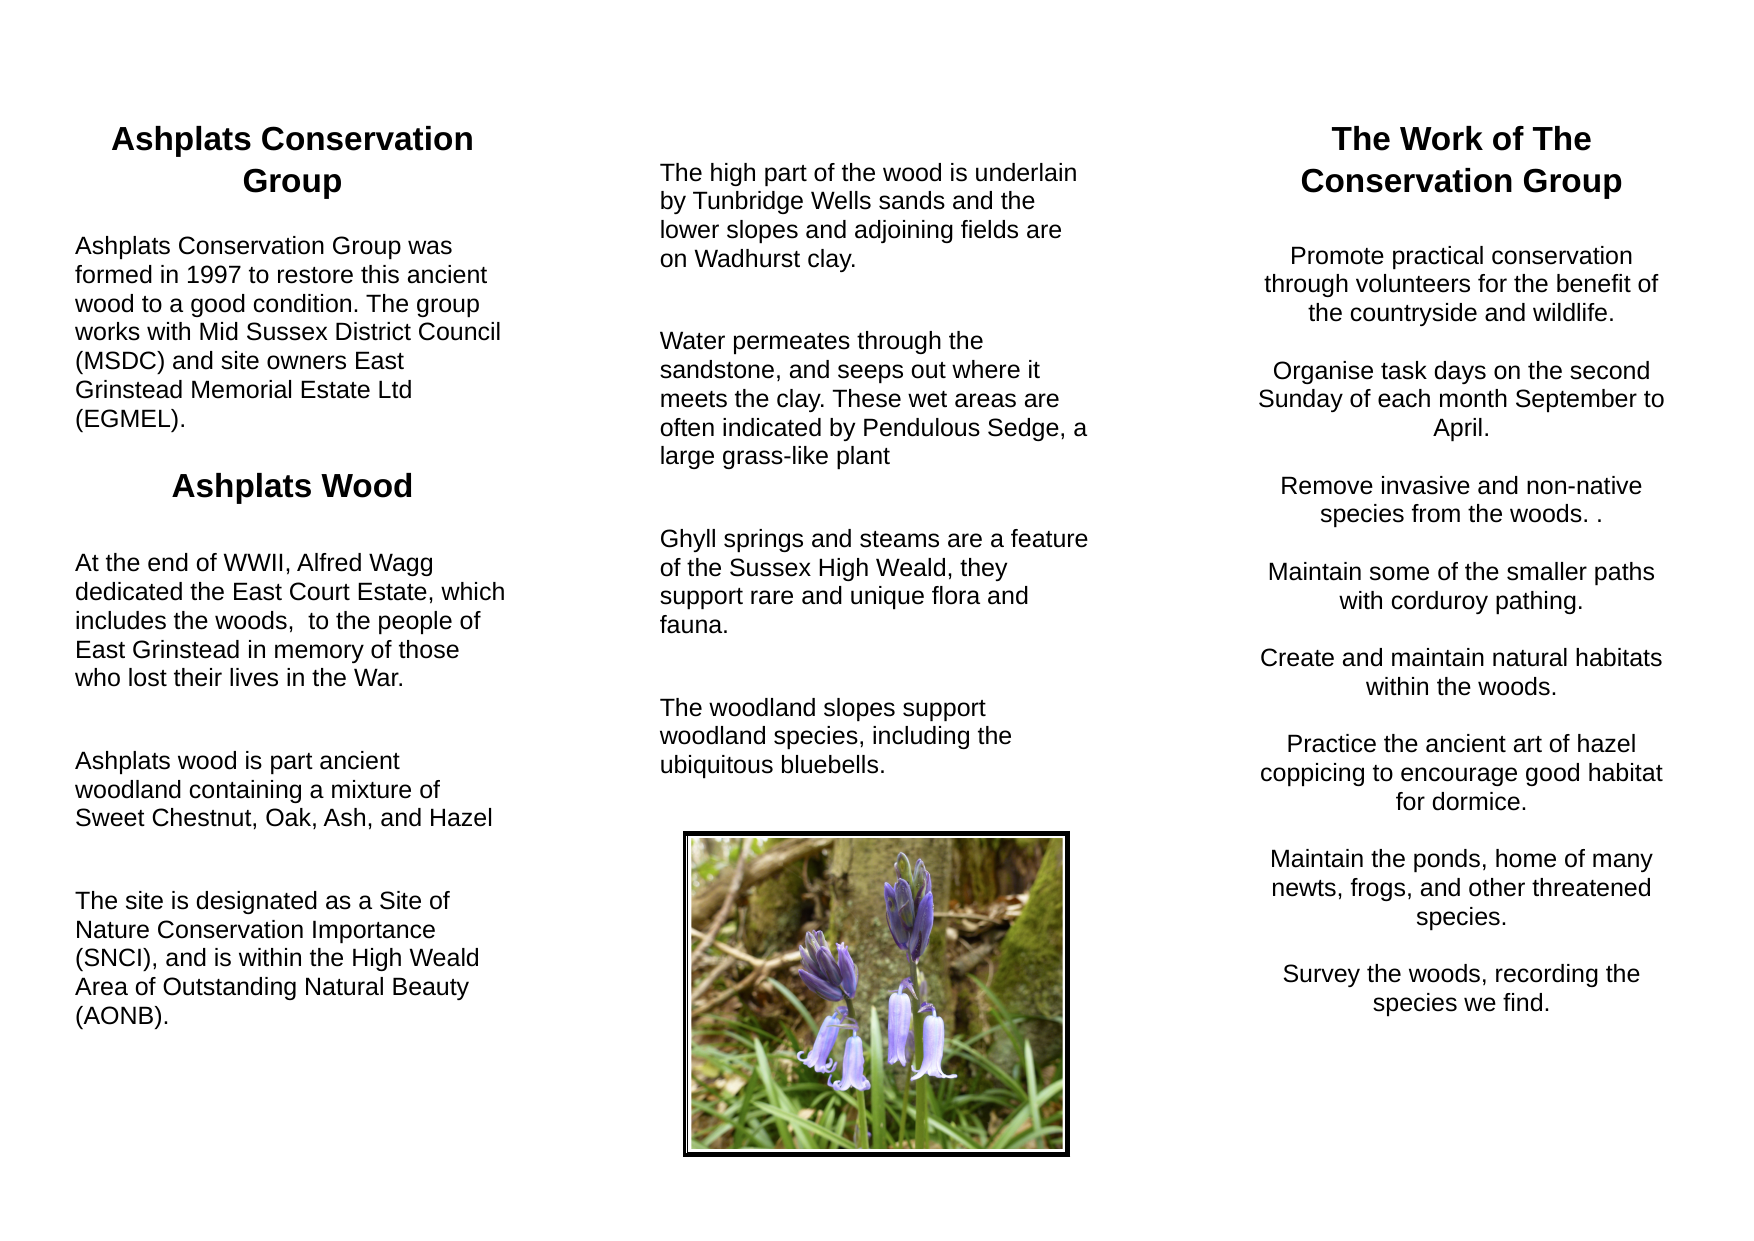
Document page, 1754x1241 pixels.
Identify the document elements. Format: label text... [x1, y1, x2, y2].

text Ashplats wood is part ancient woodland containing a mixture of Sweet Chestnut, Oak, Ash, and Hazel [75, 746, 509, 832]
text Create and maintain natural habitats within the woods. [1244, 643, 1679, 701]
text Survey the woods, recording the species we find. [1244, 959, 1679, 1017]
subtitle The Work of The [1244, 119, 1679, 158]
text The high part of the wood is underlain by Tunbridge Wells sands and the lower slopes and adjoining fields are on Wadhurst clay. [659, 157, 1094, 272]
subtitle Conservation Group [1244, 161, 1679, 199]
picture [691, 838, 1063, 1149]
text Promote practical conservation through volunteers for the benefit of the countryside and wildlife. [1244, 241, 1679, 327]
text The woodland slopes support woodland species, including the ubiquitous bluebells. [659, 692, 1094, 779]
text Ashplats Conservation Group was formed in 1997 to restore this ancient wood to a good condition. The group works with Mid Sussex District Council (MSDC) and site owners East Grinstead Memorial Estate Ltd (EGMEL). [75, 231, 509, 432]
text Remove invasive and non-native species from the woods. . [1244, 471, 1679, 528]
text Organise task days on the second Sunday of each month September to April. [1244, 356, 1679, 442]
subtitle Ashplats Conservation [75, 119, 509, 158]
text Maintain some of the smaller paths with corduroy pathing. [1244, 557, 1679, 614]
text Water permeates through the sandstone, and seeps out where it meets the clay. These wet areas are often indicated by Pendulous Sedge, a large grass-like plant [659, 326, 1094, 470]
subtitle Ashplats Wood [75, 466, 509, 504]
text At the end of WWII, Alfred Wagg dedicated the East Court Estate, which includes the woods, to the people of East Grinstead in memory of those who lost their lives in the War. [75, 548, 509, 692]
text The site is designated as a Site of Nature Conservation Importance (SNCI), and is within the High Weald Area of Outstanding Natural Beauty (AONB). [75, 886, 509, 1030]
subtitle Group [75, 161, 509, 199]
text Maintain the ponds, home of many newts, frogs, and other threatened species. [1244, 844, 1679, 931]
text Practice the ancient art of hazel coppicing to encourage good habitat for dormice. [1244, 729, 1679, 816]
text Ghyll springs and steams are a feature of the Sussex High Weald, they support rare and unique flora and fauna. [659, 524, 1094, 639]
